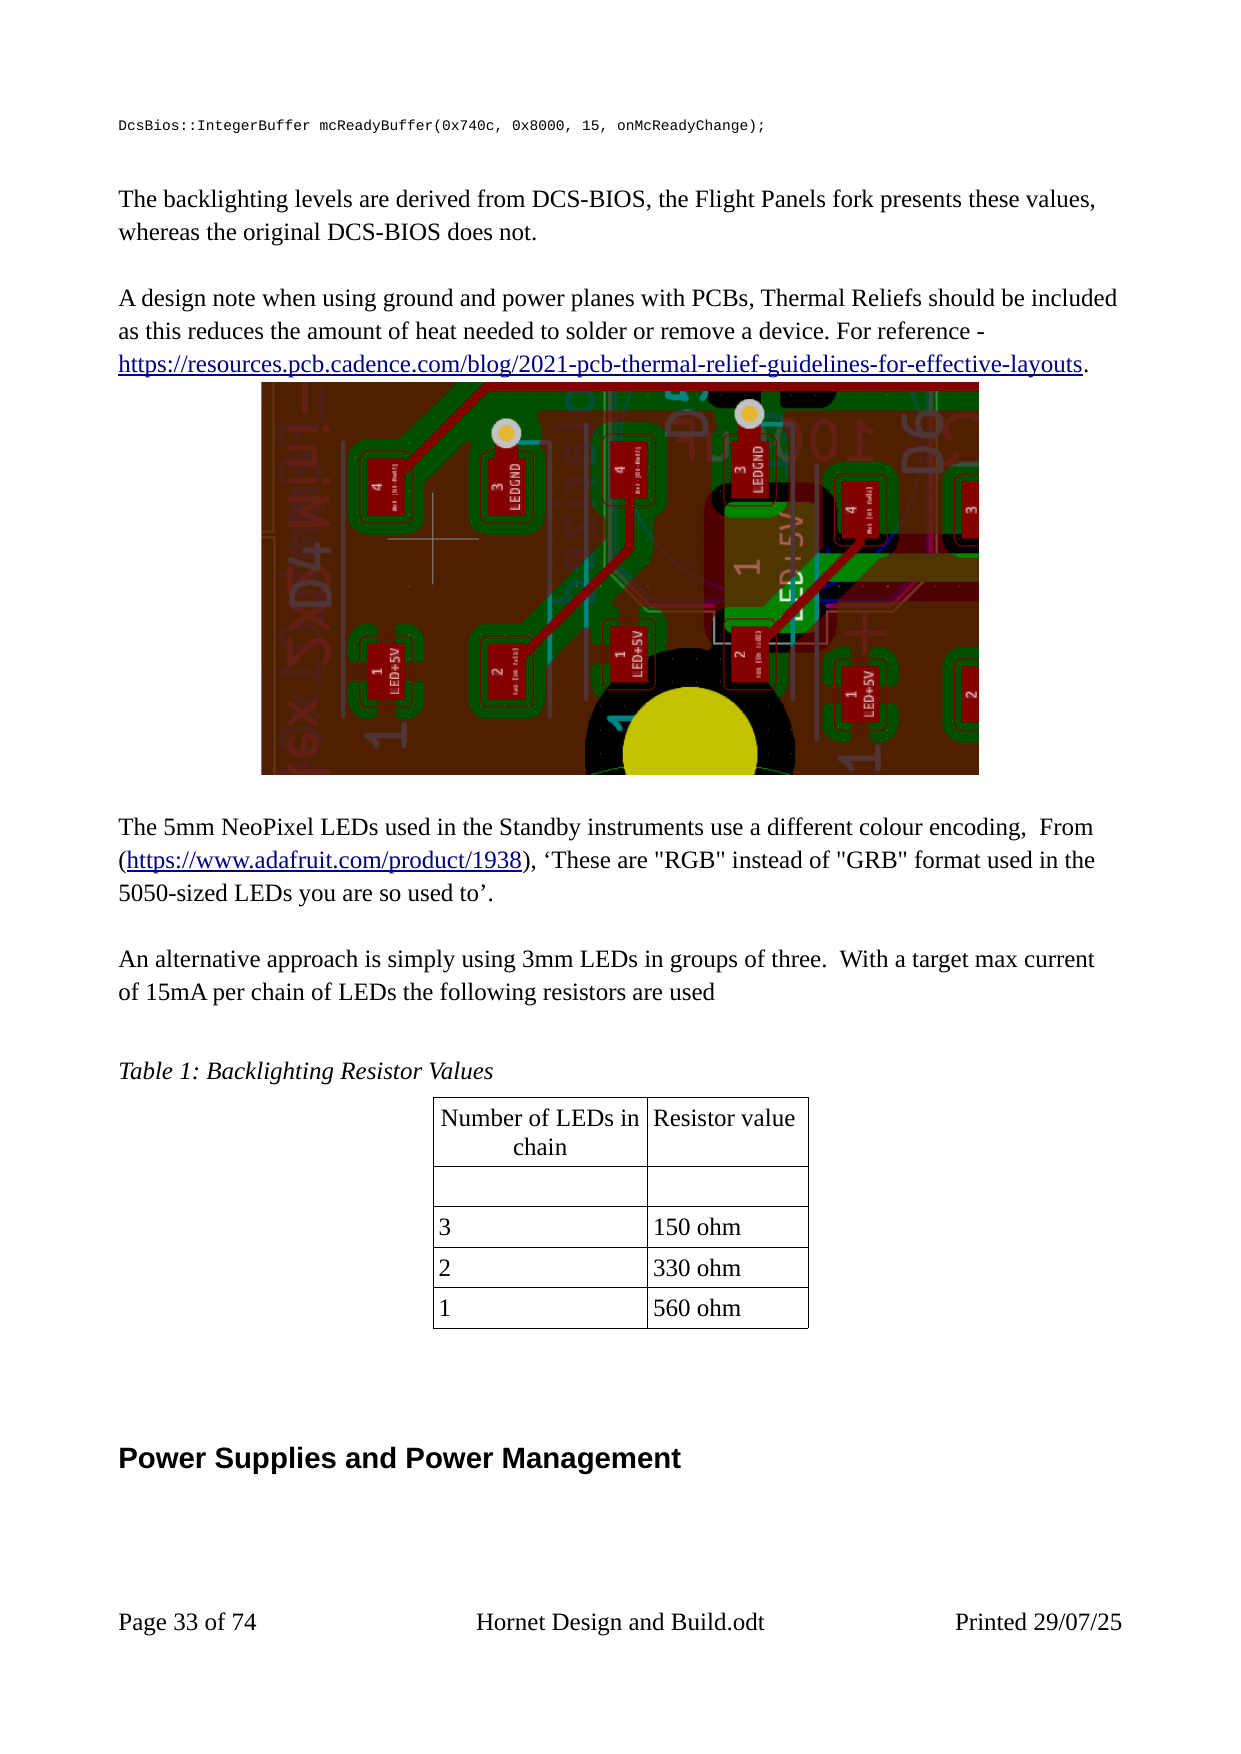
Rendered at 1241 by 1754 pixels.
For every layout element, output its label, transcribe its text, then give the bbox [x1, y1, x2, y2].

picture [261, 382, 979, 775]
text DcsBios::IntegerBuffer mcReadyBuffer(0x740c, 0x8000, 15, onMcReadyChange); [118, 118, 1122, 135]
table_header Resistor value [648, 1098, 808, 1166]
text The 5mm NeoPixel LEDs used in the Standby instruments use a different colour encoding, From (https://www.adafruit.com/product/1938), ‘These are "RGB" instead of "GRB" format used in the 5050-sized LEDs you are so used to’. [118, 812, 1122, 907]
table_cell 3 [434, 1207, 647, 1247]
table_cell 2 [434, 1248, 647, 1287]
text Table 1: Backlighting Resistor Values [118, 1056, 1122, 1084]
table_cell 560 ohm [648, 1288, 808, 1327]
table_cell 330 ohm [648, 1248, 808, 1287]
table_cell [434, 1167, 647, 1206]
table_cell 150 ohm [648, 1207, 808, 1247]
text A design note when using ground and power planes with PCBs, Thermal Reliefs should be included as this reduces the amount of heat needed to solder or remove a device. For reference - https://resources.pcb.cadence.com/blog/2021-pcb-thermal-relief-guidelines-for-effective-layouts. [118, 283, 1122, 378]
text An alternative approach is simply using 3mm LEDs in groups of three. With a target max current of 15mA per chain of LEDs the following resistors are used [118, 944, 1122, 1006]
table_cell 1 [434, 1288, 647, 1327]
text The backlighting levels are derived from DCS-BIOS, the Flight Panels fork presents these values, whereas the original DCS-BIOS does not. [118, 184, 1122, 246]
table_header Number of LEDs in chain [434, 1098, 647, 1166]
table_cell [648, 1167, 808, 1206]
subtitle Power Supplies and Power Management [118, 1441, 1122, 1475]
